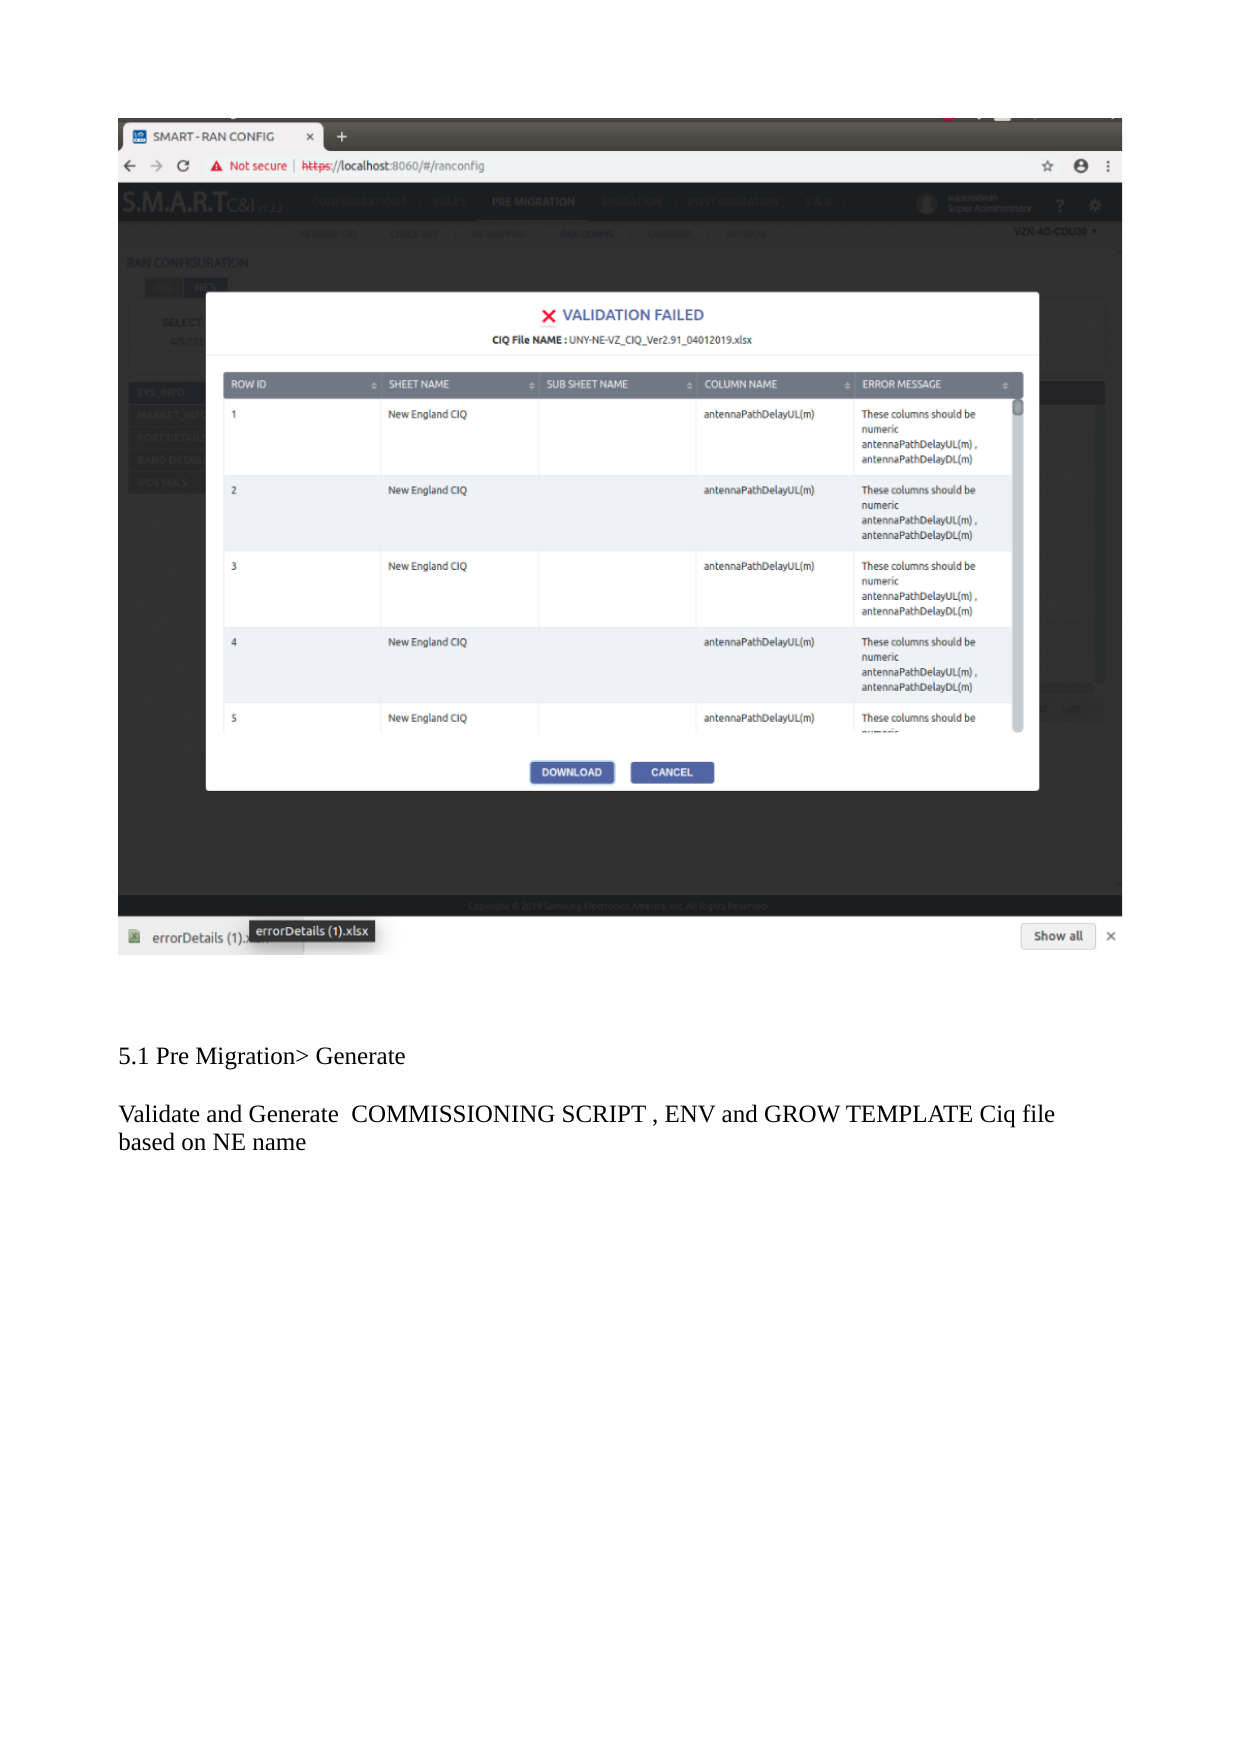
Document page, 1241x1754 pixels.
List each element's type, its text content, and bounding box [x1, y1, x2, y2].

text Validate and Generate COMMISSIONING SCRIPT , ENV and GROW TEMPLATE Ciq file based on NE name [118, 1099, 1122, 1156]
text 5.1 Pre Migration> Generate [118, 1041, 1122, 1070]
picture [118, 118, 1123, 955]
